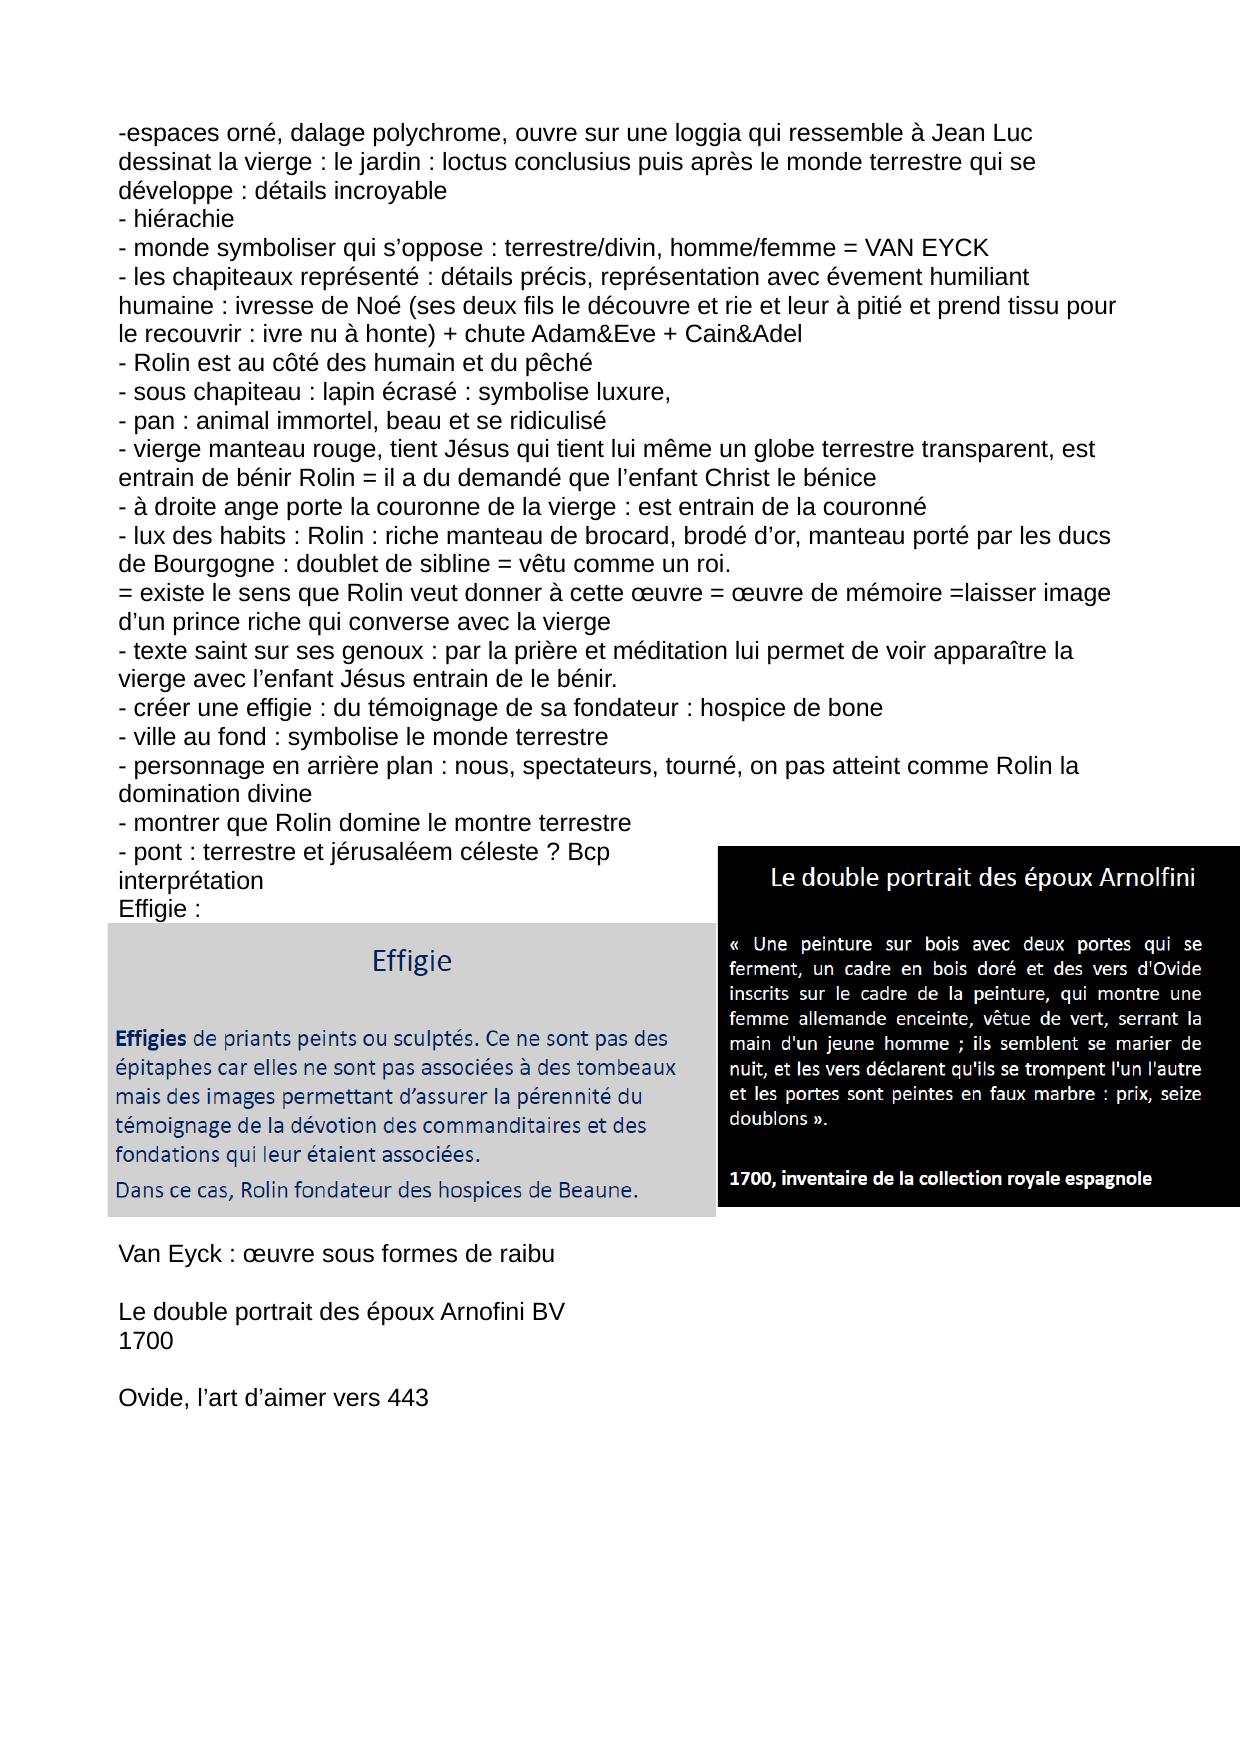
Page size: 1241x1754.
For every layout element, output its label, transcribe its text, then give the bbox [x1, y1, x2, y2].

text Van Eyck : œuvre sous formes de raibu [118, 1239, 1122, 1268]
text - sous chapiteau : lapin écrasé : symbolise luxure, [118, 377, 1122, 406]
text Ovide, l’art d’aimer vers 443 [118, 1383, 1122, 1412]
text -espaces orné, dalage polychrome, ouvre sur une loggia qui ressemble à Jean Luc dessinat la vierge : le jardin : loctus conclusius puis après le monde terrestre qui se développe : détails incroyable [118, 118, 1122, 204]
text - ville au fond : symbolise le monde terrestre [118, 722, 1122, 751]
text 1700 [118, 1326, 1122, 1354]
text - personnage en arrière plan : nous, spectateurs, tourné, on pas atteint comme Rolin la domination divine [118, 751, 1122, 808]
text - monde symboliser qui s’oppose : terrestre/divin, homme/femme = VAN EYCK [118, 233, 1122, 262]
text - vierge manteau rouge, tient Jésus qui tient lui même un globe terrestre transparent, est entrain de bénir Rolin = il a du demandé que l’enfant Christ le bénice [118, 434, 1122, 492]
text - les chapiteaux représenté : détails précis, représentation avec évement humiliant humaine : ivresse de Noé (ses deux fils le découvre et rie et leur à pitié et prend tissu pour le recouvrir : ivre nu à honte) + chute Adam&Eve + Cain&Adel [118, 262, 1122, 348]
text Effigie : [118, 894, 717, 923]
text = existe le sens que Rolin veut donner à cette œuvre = œuvre de mémoire =laisser image d’un prince riche qui converse avec la vierge [118, 578, 1122, 636]
text - Rolin est au côté des humain et du pêché [118, 348, 1122, 377]
text - pan : animal immortel, beau et se ridiculisé [118, 406, 1122, 434]
text - lux des habits : Rolin : riche manteau de brocard, brodé d’or, manteau porté par les ducs de Bourgogne : doublet de sibline = vêtu comme un roi. [118, 521, 1122, 578]
text - pont : terrestre et jérusaléem céleste ? Bcp interprétation [118, 837, 1122, 894]
picture [107, 846, 1240, 1217]
text - hiérachie [118, 204, 1122, 233]
text - texte saint sur ses genoux : par la prière et méditation lui permet de voir apparaître la vierge avec l’enfant Jésus entrain de le bénir. [118, 636, 1122, 693]
text - à droite ange porte la couronne de la vierge : est entrain de la couronné [118, 492, 1122, 521]
text Le double portrait des époux Arnofini BV [118, 1297, 1122, 1326]
text - montrer que Rolin domine le montre terrestre [118, 808, 1122, 837]
text - créer une effigie : du témoignage de sa fondateur : hospice de bone [118, 693, 1122, 722]
